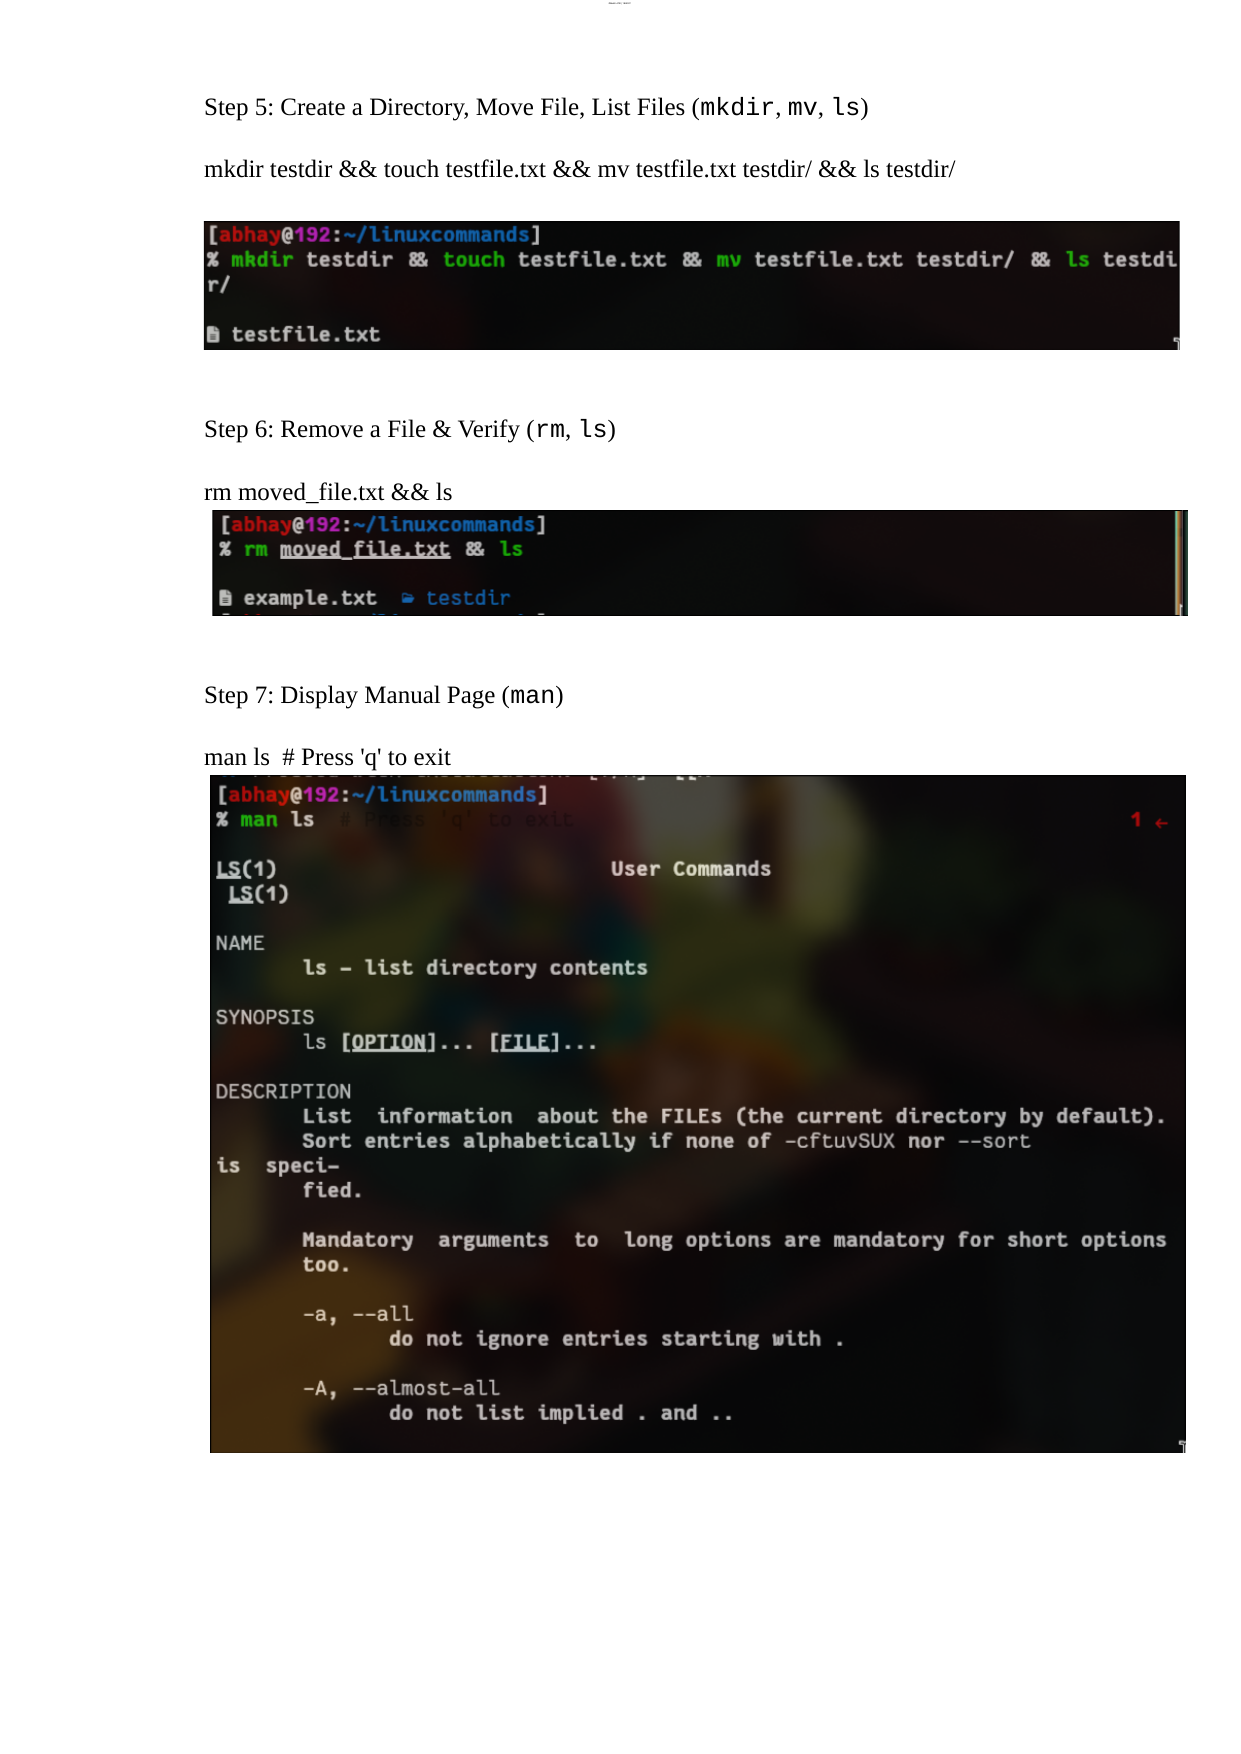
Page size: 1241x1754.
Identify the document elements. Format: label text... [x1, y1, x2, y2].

text Step 5: Create a Directory, Move File, List Files (mkdir, mv, ls) [204, 92, 1109, 123]
picture [203, 221, 1180, 350]
picture [210, 775, 1186, 1453]
text mkdir testdir && touch testfile.txt && mv testfile.txt testdir/ && ls testdir/ [204, 154, 1109, 183]
text Step 6: Remove a File & Verify (rm, ls) [204, 414, 1109, 445]
text Step 7: Display Manual Page (man) [204, 680, 1109, 711]
text man ls # Press 'q' to exit [204, 742, 1109, 771]
picture [212, 510, 1188, 616]
text rm moved_file.txt && ls [204, 477, 1109, 506]
